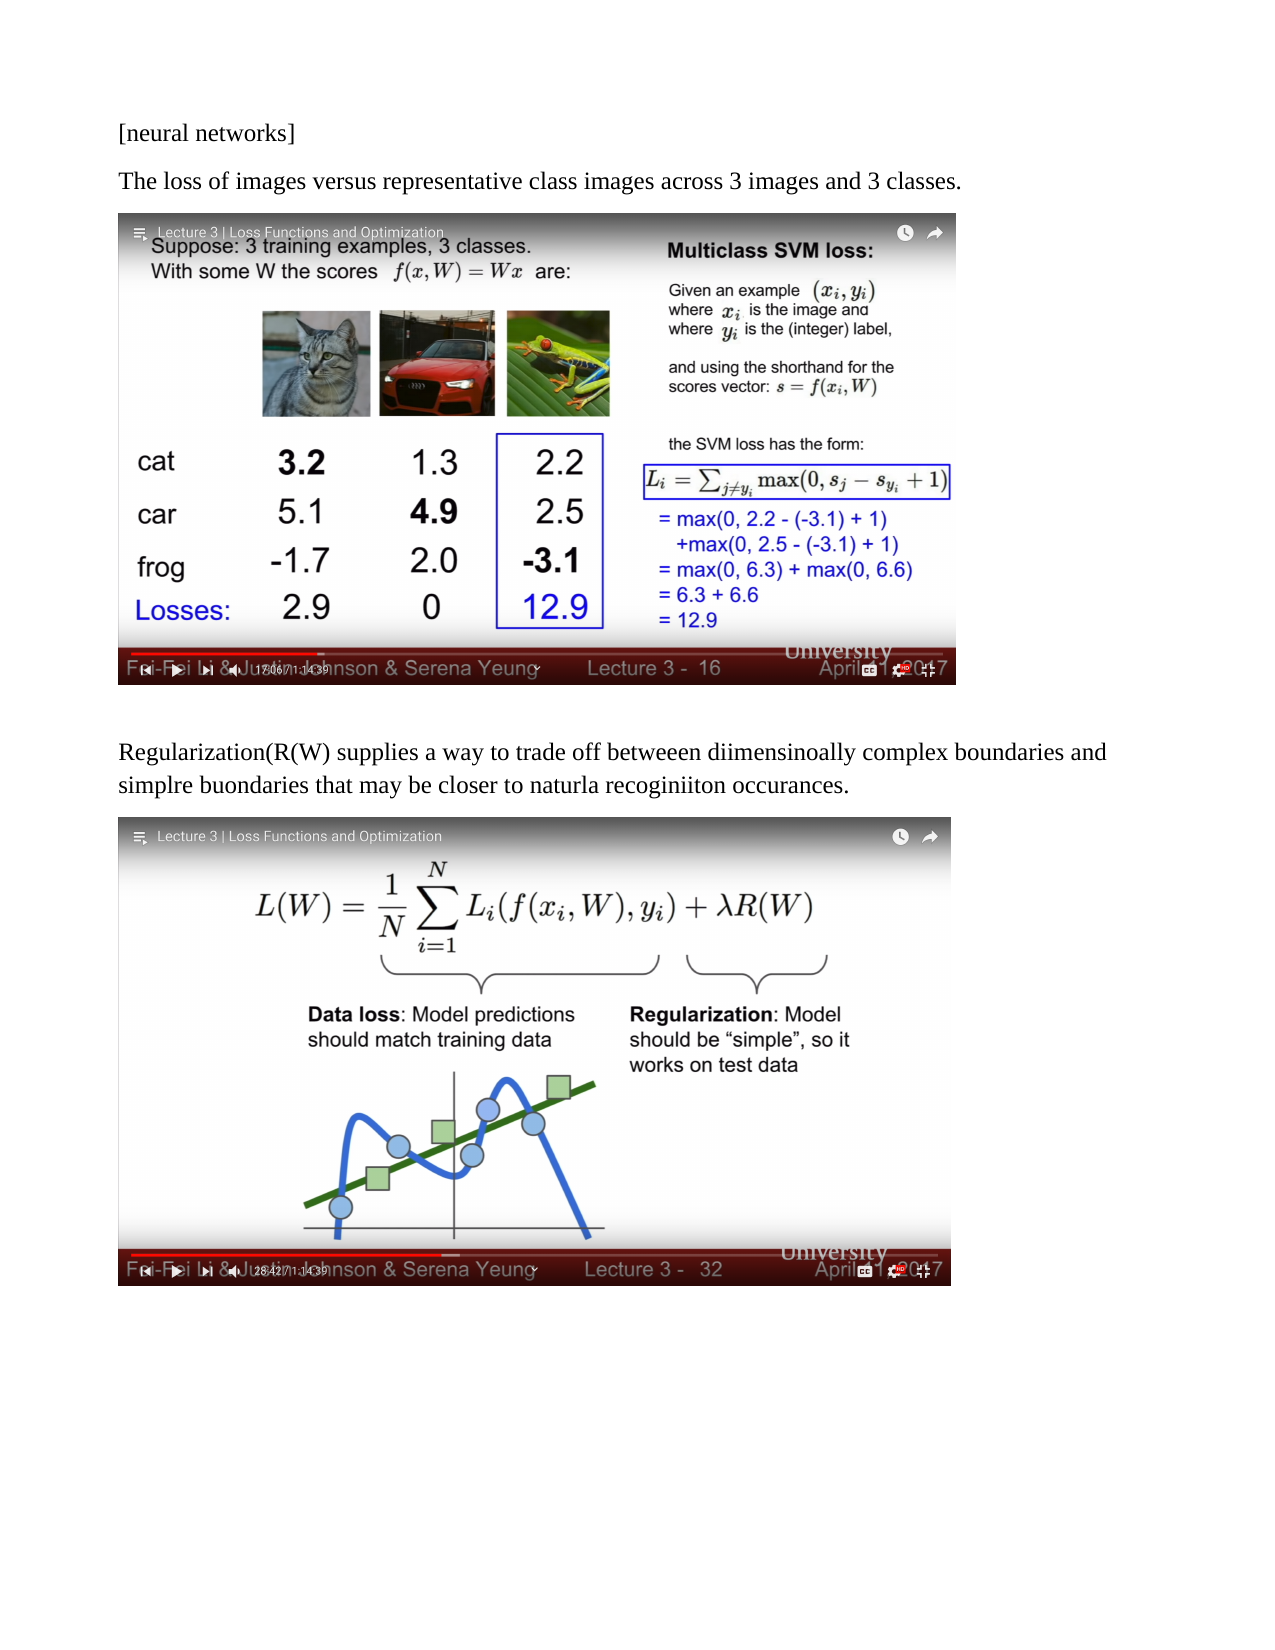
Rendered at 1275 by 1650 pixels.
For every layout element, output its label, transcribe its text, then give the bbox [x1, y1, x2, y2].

text The loss of images versus representative class images across 3 images and 3 classes. [118, 166, 1157, 194]
text [neural networks] [118, 118, 1157, 147]
text Regularization(R(W) supplies a way to trade off betweeen diimensinoally complex boundaries and simplre buondaries that may be closer to naturla recoginiiton occurances. [118, 737, 1157, 799]
picture [118, 817, 951, 1286]
picture [118, 213, 956, 685]
